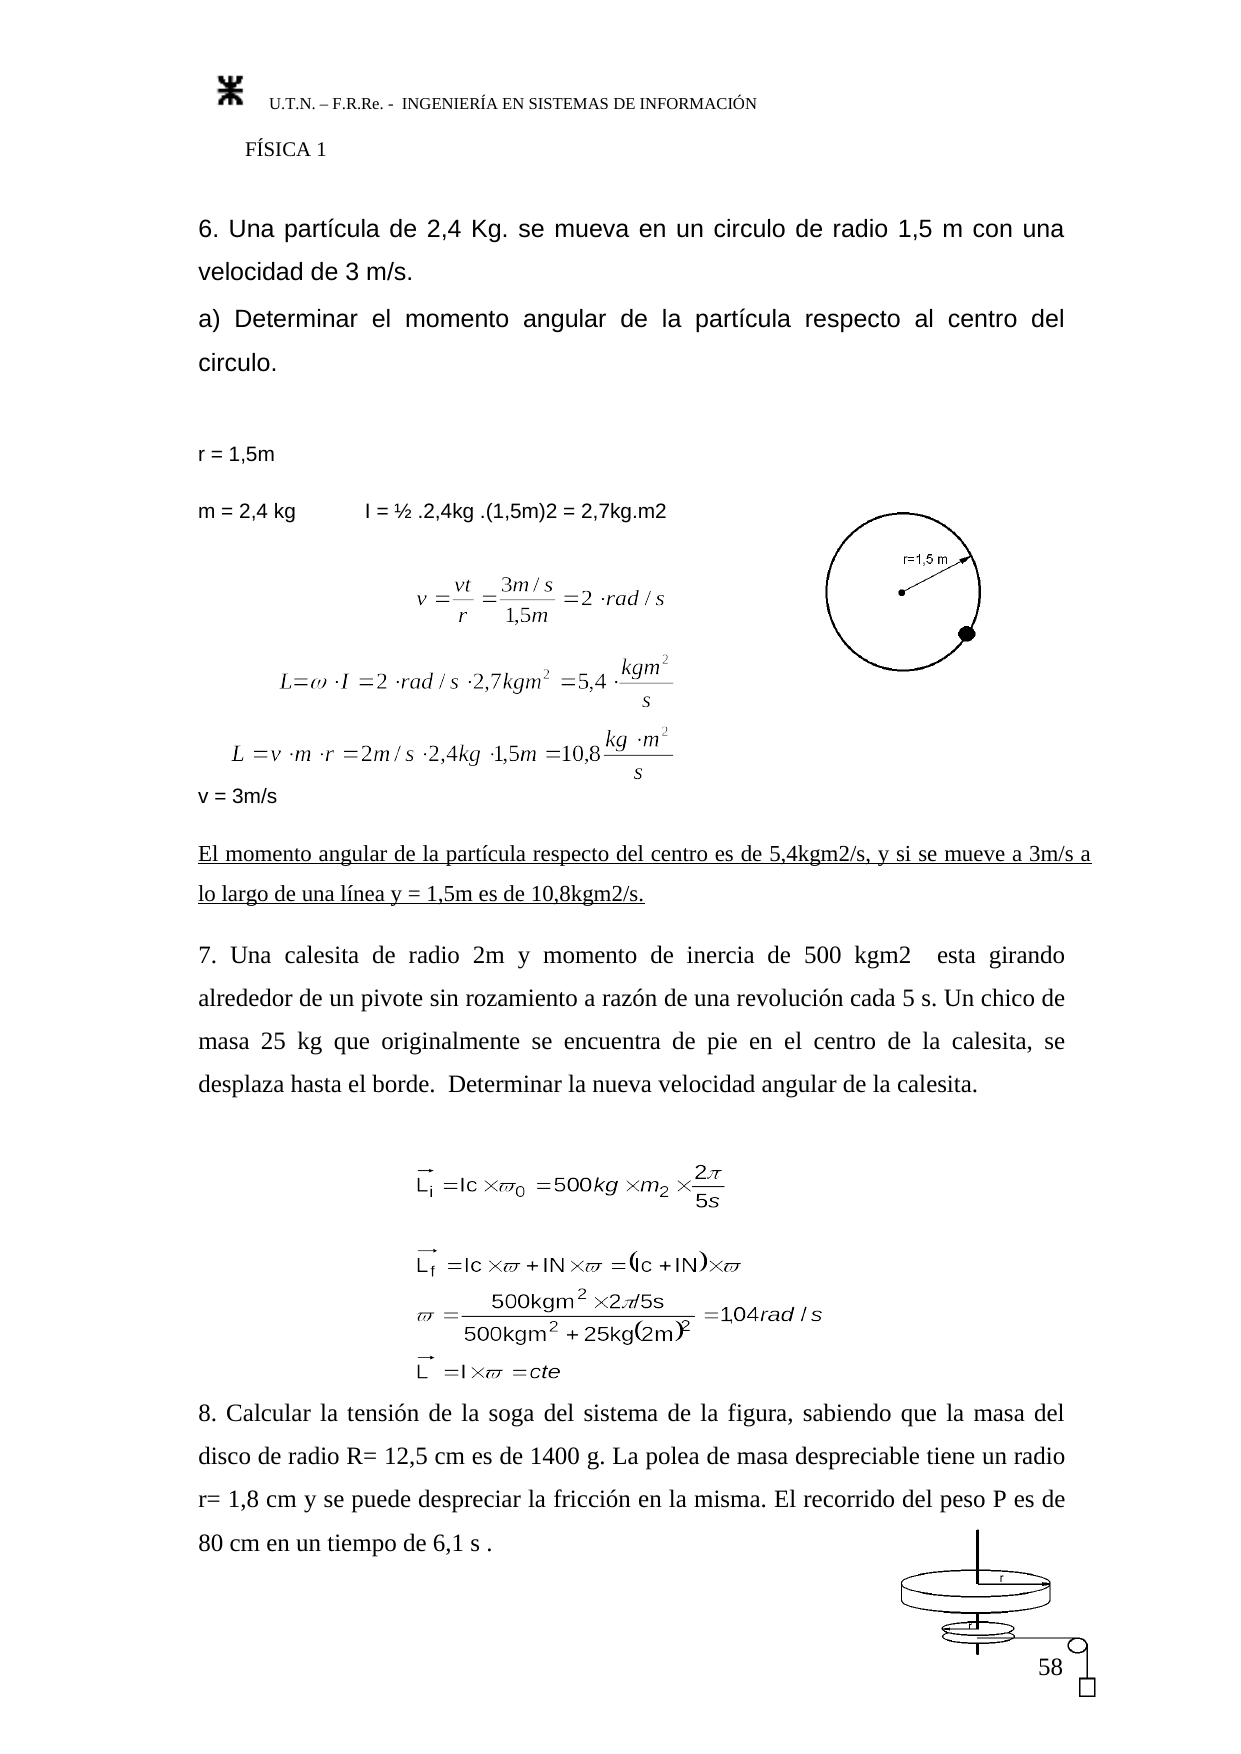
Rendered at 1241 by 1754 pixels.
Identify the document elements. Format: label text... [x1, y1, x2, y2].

picture [703, 458, 1126, 732]
text a) Determinar el momento angular de la partícula respecto al centro del circulo. [198, 304, 1066, 376]
picture [837, 1499, 843, 1506]
picture [976, 1499, 982, 1506]
picture [1044, 1499, 1050, 1506]
text 6. Una partícula de 2,4 Kg. se mueva en un circulo de radio 1,5 m con una velocidad de 3 m/s. [198, 214, 1066, 286]
picture [873, 1499, 879, 1506]
text v = 3m/s [198, 556, 1093, 807]
text r = 1,5m [198, 442, 1093, 466]
text 7. Una calesita de radio 2m y momento de inercia de 500 kgm2 esta girando alrededor de un pivote sin rozamiento a razón de una revolución cada 5 s. Un chico de masa 25 kg que originalmente se encuentra de pie en el centro de la calesita, se desplaza hasta el borde. Determinar la nueva velocidad angular de la calesita. [198, 940, 1066, 1098]
picture [905, 1499, 911, 1506]
text El momento angular de la partícula respecto del centro es de 5,4kgm2/s, y si se mueve a 3m/s a lo largo de una línea y = 1,5m es de 10,8kgm2/s. [198, 840, 1093, 906]
text 8. Calcular la tensión de la soga del sistema de la figura, sabiendo que la masa del disco de radio R= 12,5 cm es de 1400 g. La polea de masa despreciable tiene un radio r= 1,8 cm y se puede despreciar la fricción en la misma. El recorrido del peso P es de 80 cm en un tiempo de 6,1 s . [198, 1164, 1066, 1556]
text m = 2,4 kg I = ½ .2,4kg .(1,5m)2 = 2,7kg.m2 [198, 499, 703, 523]
picture [885, 1499, 891, 1506]
picture [823, 1499, 1240, 1754]
